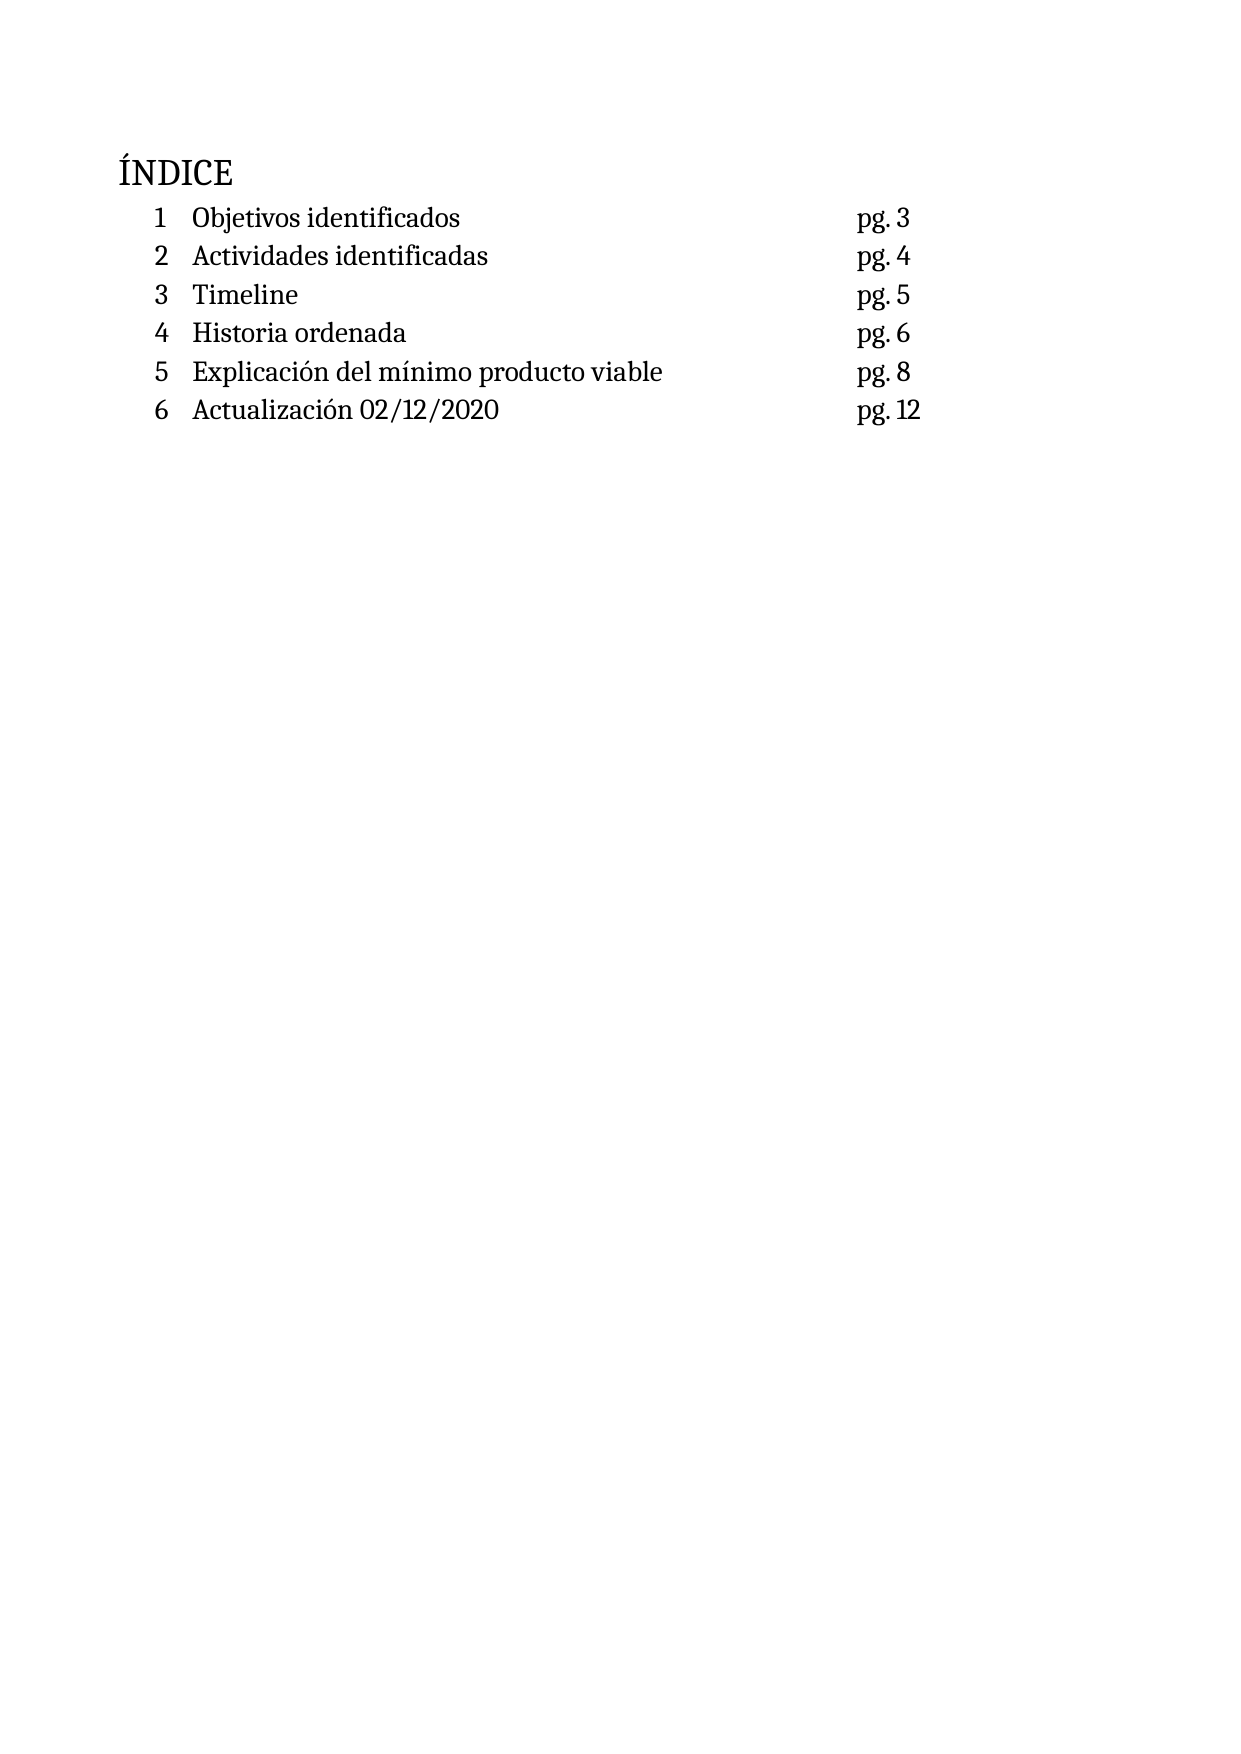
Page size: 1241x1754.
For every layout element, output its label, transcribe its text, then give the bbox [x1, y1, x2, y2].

list Timeline pg. 5 [154, 278, 1122, 311]
list Explicación del mínimo producto viable pg. 8 [154, 355, 1122, 388]
list Historia ordenada pg. 6 [154, 316, 1122, 350]
text ÍNDICE [118, 151, 1122, 194]
list Actividades identificadas pg. 4 [154, 239, 1122, 273]
list Actualización 02/12/2020 pg. 12 [154, 393, 1122, 427]
list Objetivos identificados pg. 3 [154, 201, 1122, 234]
